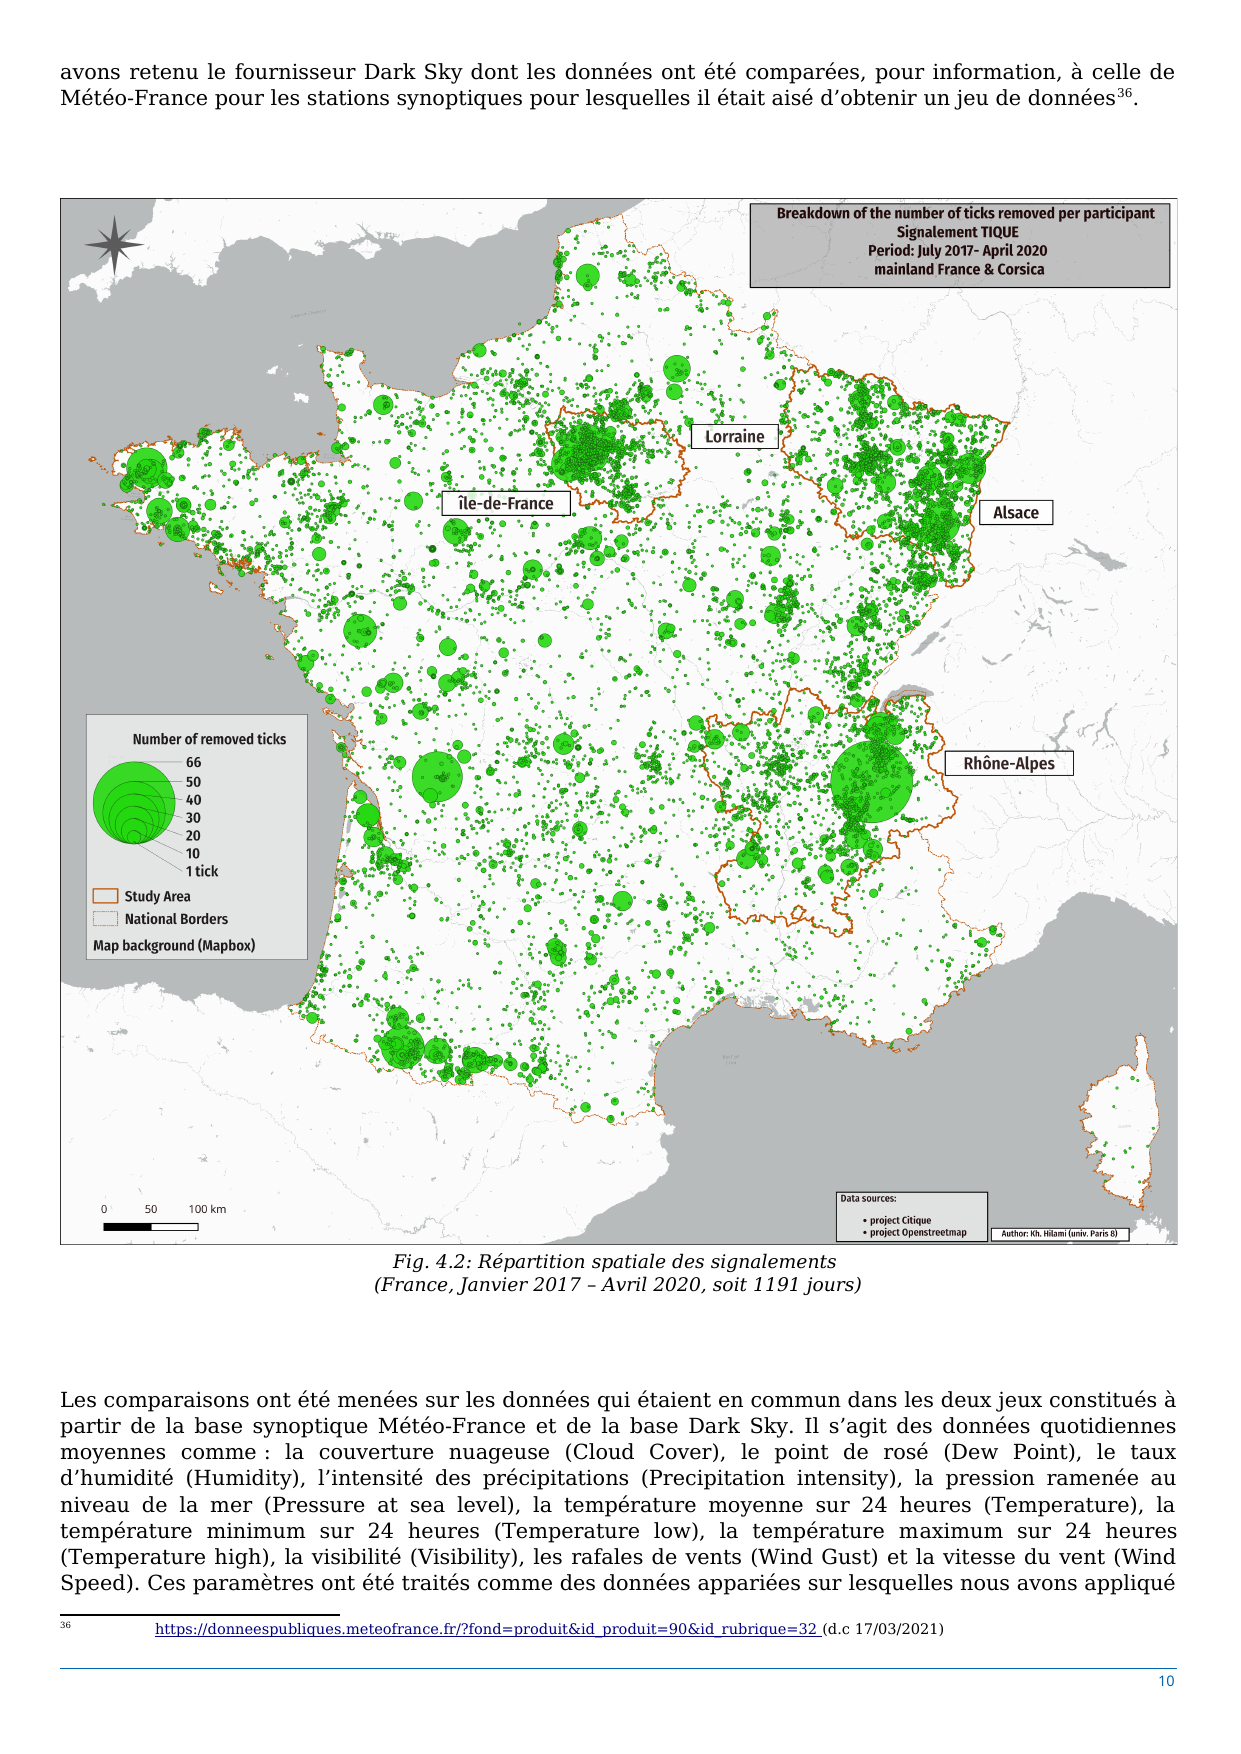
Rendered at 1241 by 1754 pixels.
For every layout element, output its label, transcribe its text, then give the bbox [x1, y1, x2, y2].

text Les comparaisons ont été menées sur les données qui étaient en commun dans les deux jeux constitués à partir de la base synoptique Météo-France et de la base Dark Sky. Il s’agit des données quotidiennes moyennes comme : la couverture nuageuse (Cloud Cover), le point de rosé (Dew Point), le taux d’humidité (Humidity), l’intensité des précipitations (Precipitation intensity), la pression ramenée au niveau de la mer (Pressure at sea level), la température moyenne sur 24 heures (Temperature), la température minimum sur 24 heures (Temperature low), la température maximum sur 24 heures (Temperature high), la visibilité (Visibility), les rafales de vents (Wind Gust) et la vitesse du vent (Wind Speed). Ces paramètres ont été traités comme des données appariées sur lesquelles nous avons appliqué [60, 1296, 1177, 1595]
picture [60, 198, 1178, 1245]
text avons retenu le fournisseur Dark Sky dont les données ont été comparées, pour information, à celle de Météo-France pour les stations synoptiques pour lesquelles il était aisé d’obtenir un jeu de données. [60, 60, 1177, 110]
text https://donneespubliques.meteofrance.fr/?fond=produit&id_produit=90&id_rubrique=32 (d.c 17/03/2021) [60, 1621, 1177, 1638]
text Fig. 4.2: Répartition spatiale des signalements (France, Janvier 2017 – Avril 2020, soit 1191 jours) [60, 1245, 1177, 1296]
